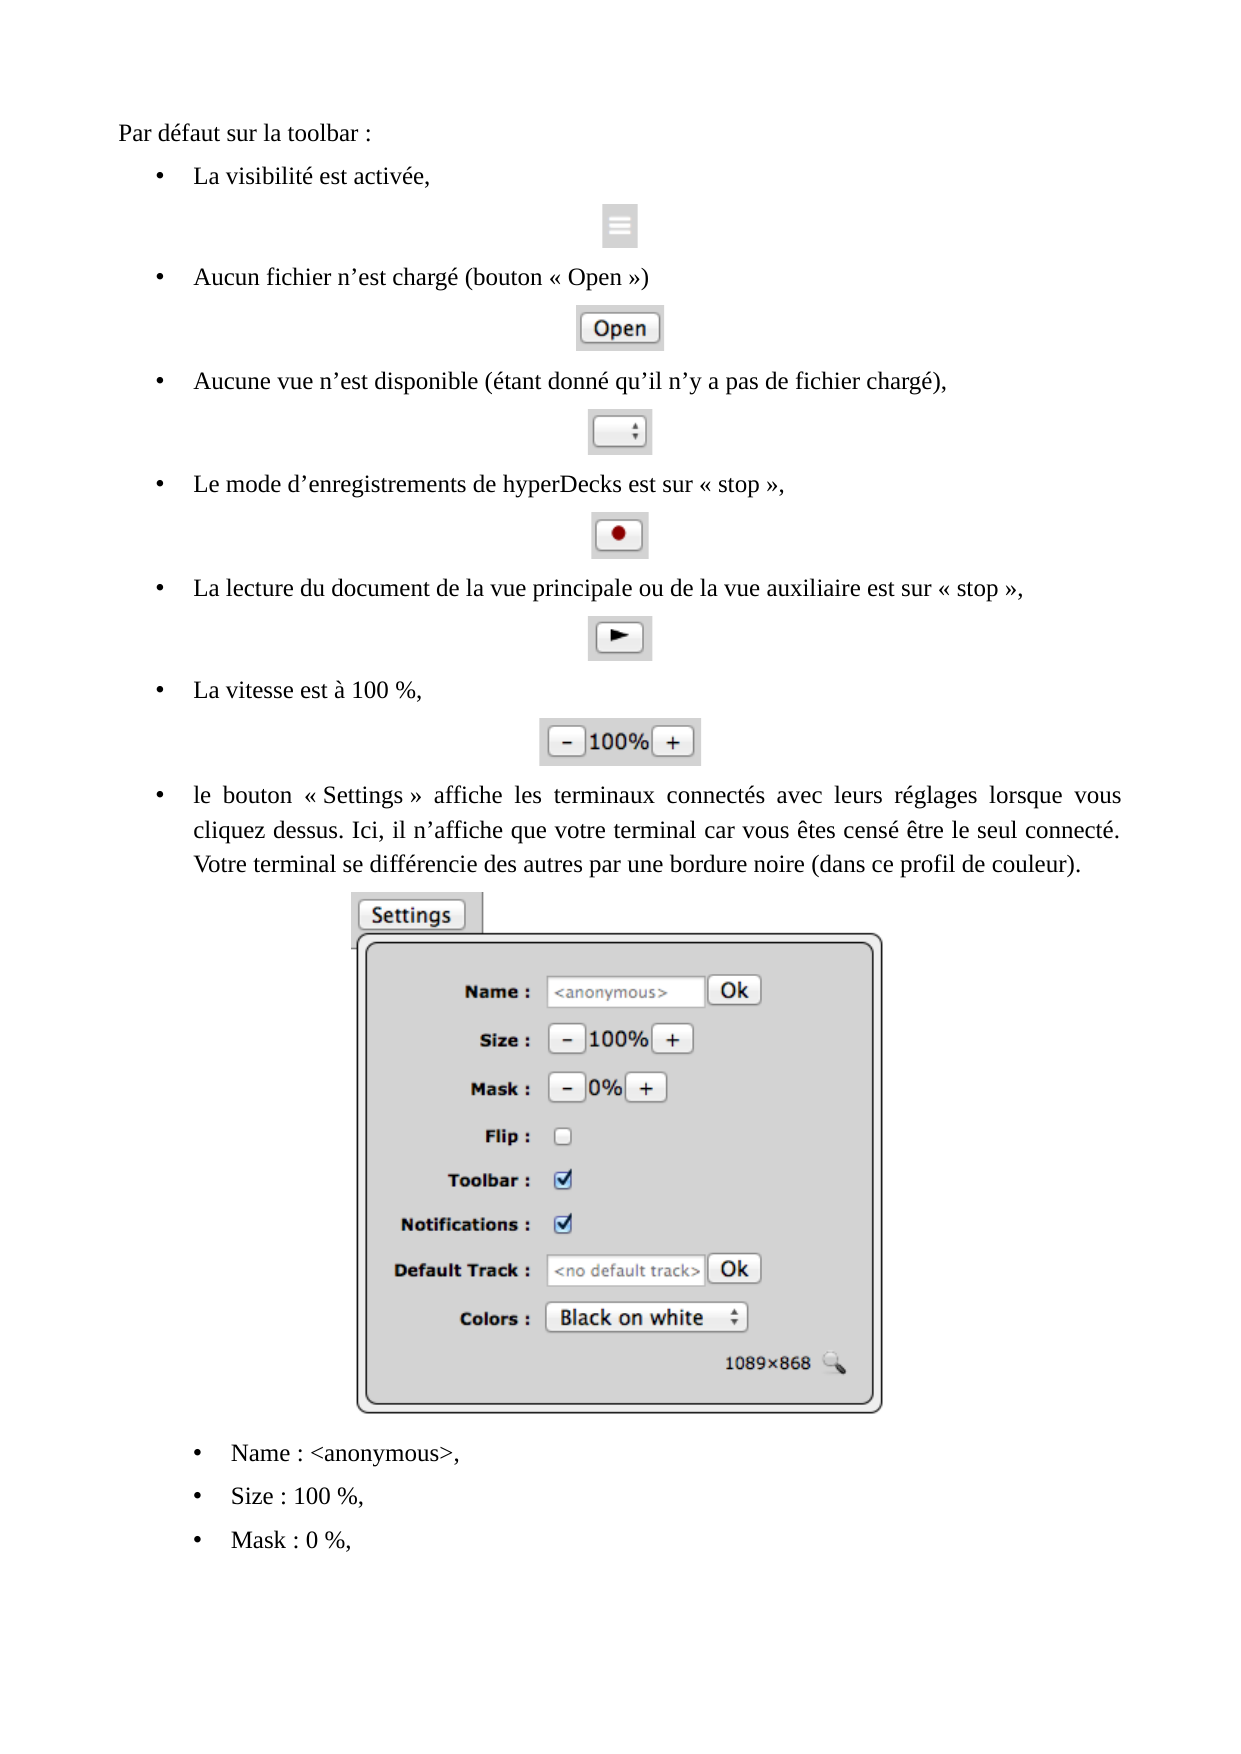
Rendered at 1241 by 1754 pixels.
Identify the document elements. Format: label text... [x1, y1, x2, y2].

list Size : 100 %, [193, 1481, 1122, 1510]
list Mask : 0 %, [193, 1525, 1122, 1553]
list La visibilité est activée, [156, 161, 1122, 190]
text Par défaut sur la toolbar : [118, 118, 1122, 147]
picture [591, 512, 649, 559]
list le bouton « Settings » affiche les terminaux connectés avec leurs réglages lorsque vous cliquez dessus. Ici, il n’affiche que votre terminal car vous êtes censé être le seul connecté. Votre terminal se différencie des autres par une bordure noire (dans ce profil de couleur). [156, 780, 1122, 878]
list Name : <anonymous>, [193, 1438, 1122, 1467]
list La vitesse est à 100 %, [156, 675, 1122, 704]
picture [602, 204, 638, 248]
picture [587, 409, 653, 455]
picture [351, 892, 890, 1424]
picture [576, 305, 665, 351]
list Le mode d’enregistrements de hyperDecks est sur « stop », [156, 469, 1122, 498]
list La lecture du document de la vue principale ou de la vue auxiliaire est sur « stop », [156, 573, 1122, 602]
list Aucun fichier n’est chargé (bouton « Open ») [156, 262, 1122, 291]
picture [539, 718, 702, 766]
list Aucune vue n’est disponible (étant donné qu’il n’y a pas de fichier chargé), [156, 366, 1122, 394]
picture [587, 616, 653, 661]
